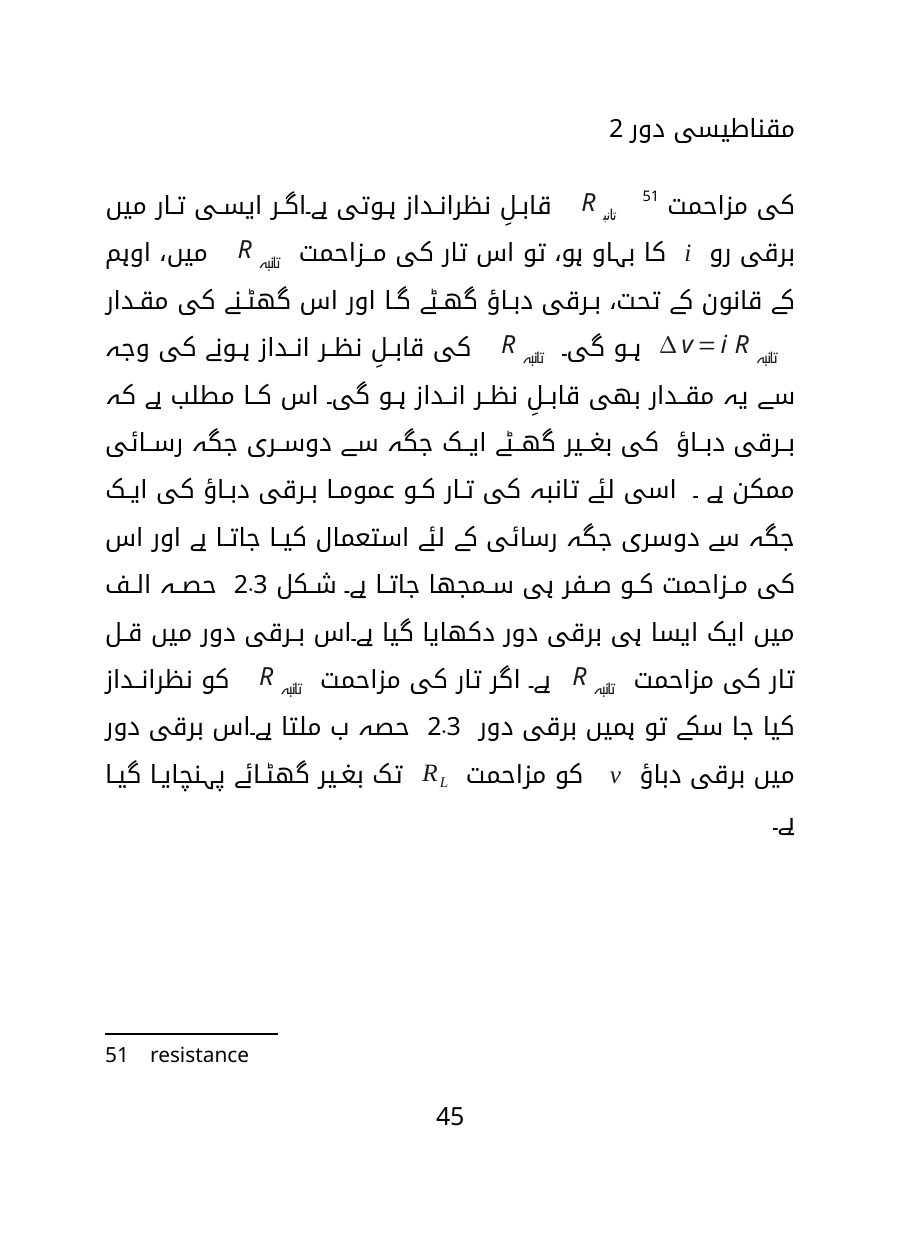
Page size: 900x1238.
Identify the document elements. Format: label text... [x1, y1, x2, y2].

text برقی دور میں برقی دباؤ کی وجہ سے برقی رو پیدا ہوتا ہے۔ تانبہ کی موصلیت ہے جہاں موصلیت کی اکائی ہے۔لہٰذا تانبہ کی بنی تار کی مزاحمت قابلِ نظرانداز ہوتی ہے۔اگر ایسی تار میں برقی روکا بہاو ہو، تو اس تار کی مزاحمت میں، اوہم کے قانون کے تحت، برقی دباؤ گھٹے گا اور اس گھٹنے کی مقدارہو گی۔ کی قابلِ نظر انداز ہونے کی وجہ سے یہ مقدار بھی قابلِ نظر انداز ہو گی۔ اس کا مطلب ہے کہ برقی دباؤ کی بغیر گھٹے ایک جگہ سے دوسری جگہ رسائی ممکن ہے ۔ اسی لئے تانبہ کی تار کو عموما برقی دباؤ کی ایک جگہ سے دوسری جگہ رسائی کے لئے استعمال کیا جاتا ہے اور اس کی مزاحمت کو صفر ہی سمجھا جاتا ہے۔ شکل 2.3 حصہ الف میں ایک ایسا ہی برقی دور دکھایا گیا ہے۔اس برقی دور میں قل تار کی مزاحمتہے۔ اگر تار کی مزاحمت کو نظرانداز کیا جا سکے تو ہمیں برقی دور 2.3 حصہ ب ملتا ہے۔اس برقی دور میں برقی دباؤ کو مزاحمتتک بغیر گھٹائے پہنچایا گیا ہے۔ [105, 182, 795, 846]
text resistance [105, 1040, 795, 1068]
